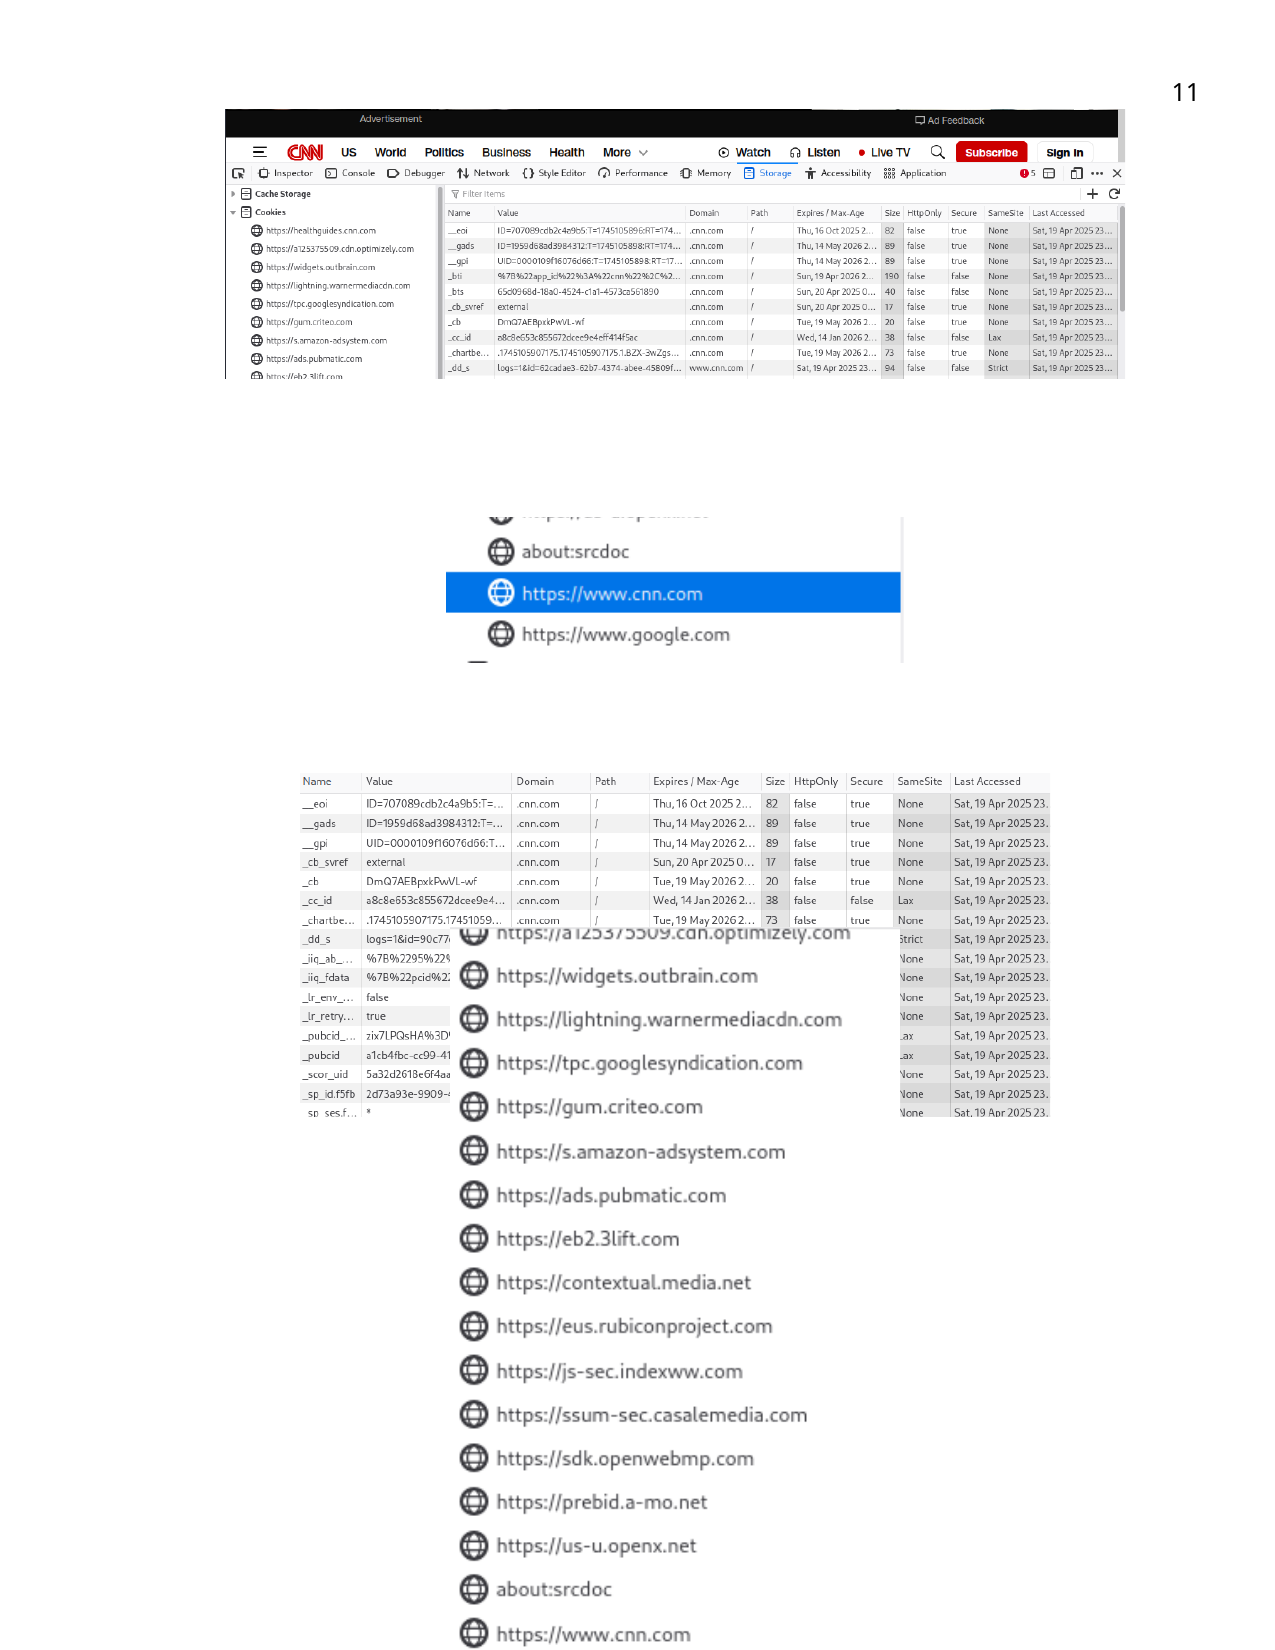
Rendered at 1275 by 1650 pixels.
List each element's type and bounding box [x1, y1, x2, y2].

picture [225, 109, 1125, 379]
picture [300, 773, 1050, 1650]
picture [446, 517, 904, 663]
